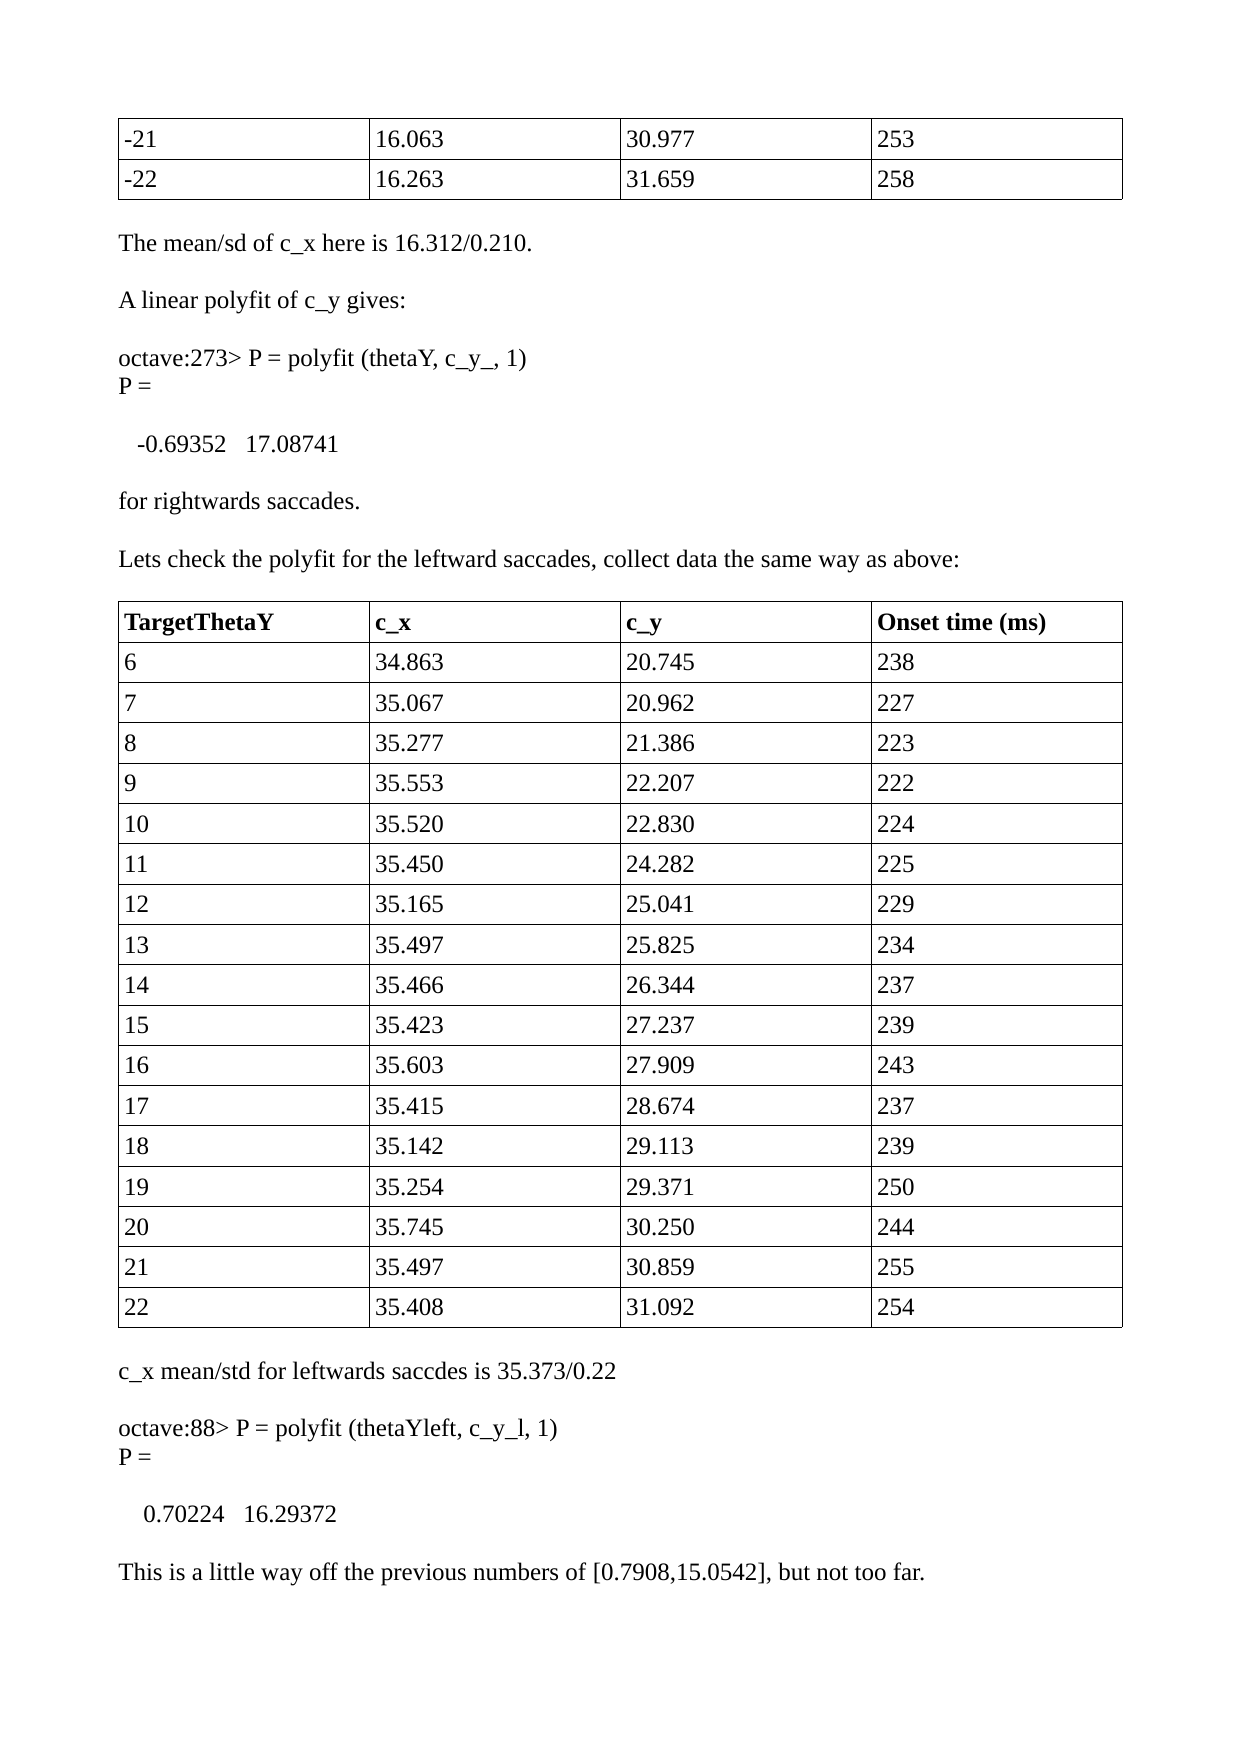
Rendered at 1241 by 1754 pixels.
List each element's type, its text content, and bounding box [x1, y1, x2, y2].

text octave:88> P = polyfit (thetaYleft, c_y_l, 1) [118, 1413, 1122, 1442]
table_cell 7 [119, 683, 369, 722]
table_cell 35.254 [370, 1167, 620, 1206]
table_cell 30.859 [621, 1247, 871, 1287]
table_cell 35.520 [370, 804, 620, 843]
table_cell 22.830 [621, 804, 871, 843]
table_cell 27.237 [621, 1006, 871, 1045]
table_cell 27.909 [621, 1046, 871, 1085]
table_cell 24.282 [621, 844, 871, 883]
text -0.69352 17.08741 [118, 429, 1122, 458]
table_cell 19 [119, 1167, 369, 1206]
text Lets check the polyfit for the leftward saccades, collect data the same way as above: [118, 544, 1122, 573]
text octave:273> P = polyfit (thetaY, c_y_, 1) [118, 343, 1122, 371]
text c_x mean/std for leftwards saccdes is 35.373/0.22 [118, 1356, 1122, 1384]
table_cell 35.497 [370, 925, 620, 964]
table_cell 244 [872, 1207, 1122, 1246]
table_cell 21 [119, 1247, 369, 1287]
table_cell 25.825 [621, 925, 871, 964]
text A linear polyfit of c_y gives: [118, 285, 1122, 314]
table_cell 255 [872, 1247, 1122, 1287]
table_cell 8 [119, 723, 369, 763]
table_cell 6 [119, 643, 369, 682]
table_cell 239 [872, 1006, 1122, 1045]
table_header c_x [370, 602, 620, 642]
table_cell 30.977 [621, 119, 871, 158]
table_cell 16.263 [370, 160, 620, 199]
table_cell 35.408 [370, 1288, 620, 1327]
table_cell 258 [872, 160, 1122, 199]
table_cell 34.863 [370, 643, 620, 682]
table_cell 234 [872, 925, 1122, 964]
table_cell 35.277 [370, 723, 620, 763]
table_cell 17 [119, 1086, 369, 1125]
table_cell 25.041 [621, 885, 871, 924]
table_cell 11 [119, 844, 369, 883]
table_cell 35.450 [370, 844, 620, 883]
table_cell 28.674 [621, 1086, 871, 1125]
table_cell 20.745 [621, 643, 871, 682]
table_cell 31.659 [621, 160, 871, 199]
table_cell 35.165 [370, 885, 620, 924]
table_cell 35.745 [370, 1207, 620, 1246]
table_cell 10 [119, 804, 369, 843]
table_header Onset time (ms) [872, 602, 1122, 642]
table_cell 253 [872, 119, 1122, 158]
table_cell 21.386 [621, 723, 871, 763]
table_cell 14 [119, 965, 369, 1004]
table_cell 26.344 [621, 965, 871, 1004]
table_header c_y [621, 602, 871, 642]
table_cell 29.113 [621, 1126, 871, 1166]
table_cell 35.415 [370, 1086, 620, 1125]
table_cell 9 [119, 764, 369, 803]
table_cell 227 [872, 683, 1122, 722]
table_cell -21 [119, 119, 369, 158]
table_cell 15 [119, 1006, 369, 1045]
table_cell 237 [872, 965, 1122, 1004]
table_cell 223 [872, 723, 1122, 763]
table_cell 13 [119, 925, 369, 964]
text for rightwards saccades. [118, 486, 1122, 515]
table_cell 238 [872, 643, 1122, 682]
table_cell 31.092 [621, 1288, 871, 1327]
text P = [118, 371, 1122, 400]
table_cell 20.962 [621, 683, 871, 722]
table_cell 35.497 [370, 1247, 620, 1287]
text P = [118, 1442, 1122, 1471]
table_cell 225 [872, 844, 1122, 883]
table_cell -22 [119, 160, 369, 199]
table_cell 35.067 [370, 683, 620, 722]
table_cell 35.423 [370, 1006, 620, 1045]
table_cell 16.063 [370, 119, 620, 158]
table_cell 239 [872, 1126, 1122, 1166]
table_cell 12 [119, 885, 369, 924]
table_cell 224 [872, 804, 1122, 843]
text 0.70224 16.29372 [118, 1499, 1122, 1528]
text This is a little way off the previous numbers of [0.7908,15.0542], but not too far. [118, 1557, 1122, 1586]
table_header TargetThetaY [119, 602, 369, 642]
table_cell 22.207 [621, 764, 871, 803]
table_cell 35.553 [370, 764, 620, 803]
table_cell 22 [119, 1288, 369, 1327]
table_cell 250 [872, 1167, 1122, 1206]
text The mean/sd of c_x here is 16.312/0.210. [118, 228, 1122, 256]
table_cell 16 [119, 1046, 369, 1085]
table_cell 29.371 [621, 1167, 871, 1206]
table_cell 222 [872, 764, 1122, 803]
table_cell 35.603 [370, 1046, 620, 1085]
table_cell 243 [872, 1046, 1122, 1085]
table_cell 30.250 [621, 1207, 871, 1246]
table_cell 35.466 [370, 965, 620, 1004]
table_cell 254 [872, 1288, 1122, 1327]
table_cell 20 [119, 1207, 369, 1246]
table_cell 237 [872, 1086, 1122, 1125]
table_cell 35.142 [370, 1126, 620, 1166]
table_cell 229 [872, 885, 1122, 924]
table_cell 18 [119, 1126, 369, 1166]
